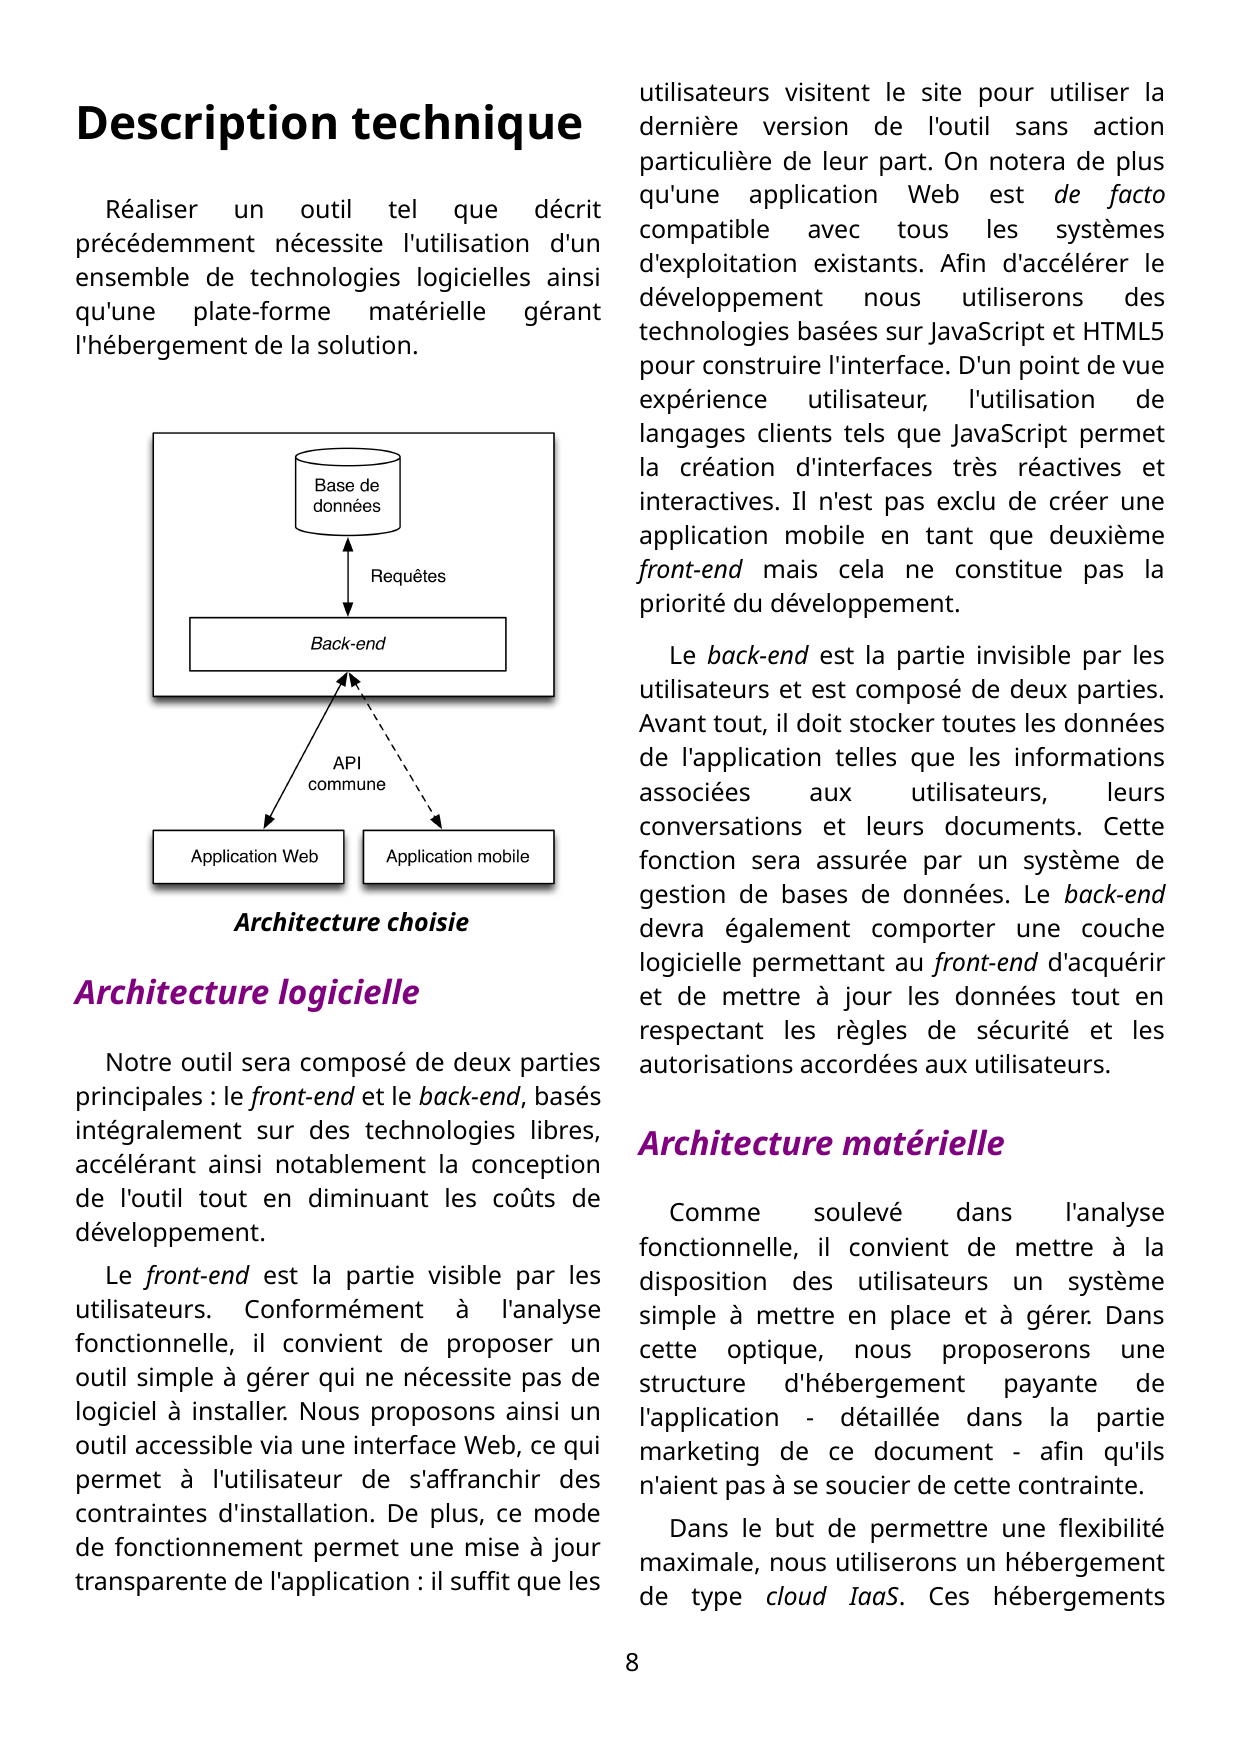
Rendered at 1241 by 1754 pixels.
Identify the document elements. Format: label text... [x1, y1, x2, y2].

text Dans le but de permettre une flexibilité maximale, nous utiliserons un hébergement de type cloud IaaS. Ces hébergements [639, 1511, 1166, 1613]
text Le back-end est la partie invisible par les utilisateurs et est composé de deux parties. Avant tout, il doit stocker toutes les données de l'application telles que les informations associées aux utilisateurs, leurs conversations et leurs documents. Cette fonction sera assurée par un système de gestion de bases de données. Le back-end devra également comporter une couche logicielle permettant au front-end d'acquérir et de mettre à jour les données tout en respectant les règles de sécurité et les autorisations accordées aux utilisateurs. [639, 638, 1166, 1081]
text Architecture choisie [75, 905, 601, 939]
subtitle Architecture logicielle [75, 969, 601, 1014]
text Réaliser un outil tel que décrit précédemment nécessite l'utilisation d'un ensemble de technologies logicielles ainsi qu'une plate-forme matérielle gérant l'hébergement de la solution. [75, 192, 601, 362]
picture [136, 422, 570, 905]
text utilisateurs visitent le site pour utiliser la dernière version de l'outil sans action particulière de leur part. On notera de plus qu'une application Web est de facto compatible avec tous les systèmes d'exploitation existants. Afin d'accélérer le développement nous utiliserons des technologies basées sur JavaScript et HTML5 pour construire l'interface. D'un point de vue expérience utilisateur, l'utilisation de langages clients tels que JavaScript permet la création d'interfaces très réactives et interactives. Il n'est pas exclu de créer une application mobile en tant que deuxième front-end mais cela ne constitue pas la priorité du développement. [639, 75, 1166, 620]
text Le front-end est la partie visible par les utilisateurs. Conformément à l'analyse fonctionnelle, il convient de proposer un outil simple à gérer qui ne nécessite pas de logiciel à installer. Nous proposons ainsi un outil accessible via une interface Web, ce qui permet à l'utilisateur de s'affranchir des contraintes d'installation. De plus, ce mode de fonctionnement permet une mise à jour transparente de l'application : il suffit que les [75, 1257, 601, 1598]
text Comme soulevé dans l'analyse fonctionnelle, il convient de mettre à la disposition des utilisateurs un système simple à mettre en place et à gérer. Dans cette optique, nous proposerons une structure d'hébergement payante de l'application - détaillée dans la partie marketing de ce document - afin qu'ils n'aient pas à se soucier de cette contrainte. [639, 1195, 1166, 1502]
subtitle Architecture matérielle [639, 1120, 1166, 1165]
subtitle Description technique [75, 90, 601, 153]
text Notre outil sera composé de deux parties principales : le front-end et le back-end, basés intégralement sur des technologies libres, accélérant ainsi notablement la conception de l'outil tout en diminuant les coûts de développement. [75, 1044, 601, 1248]
